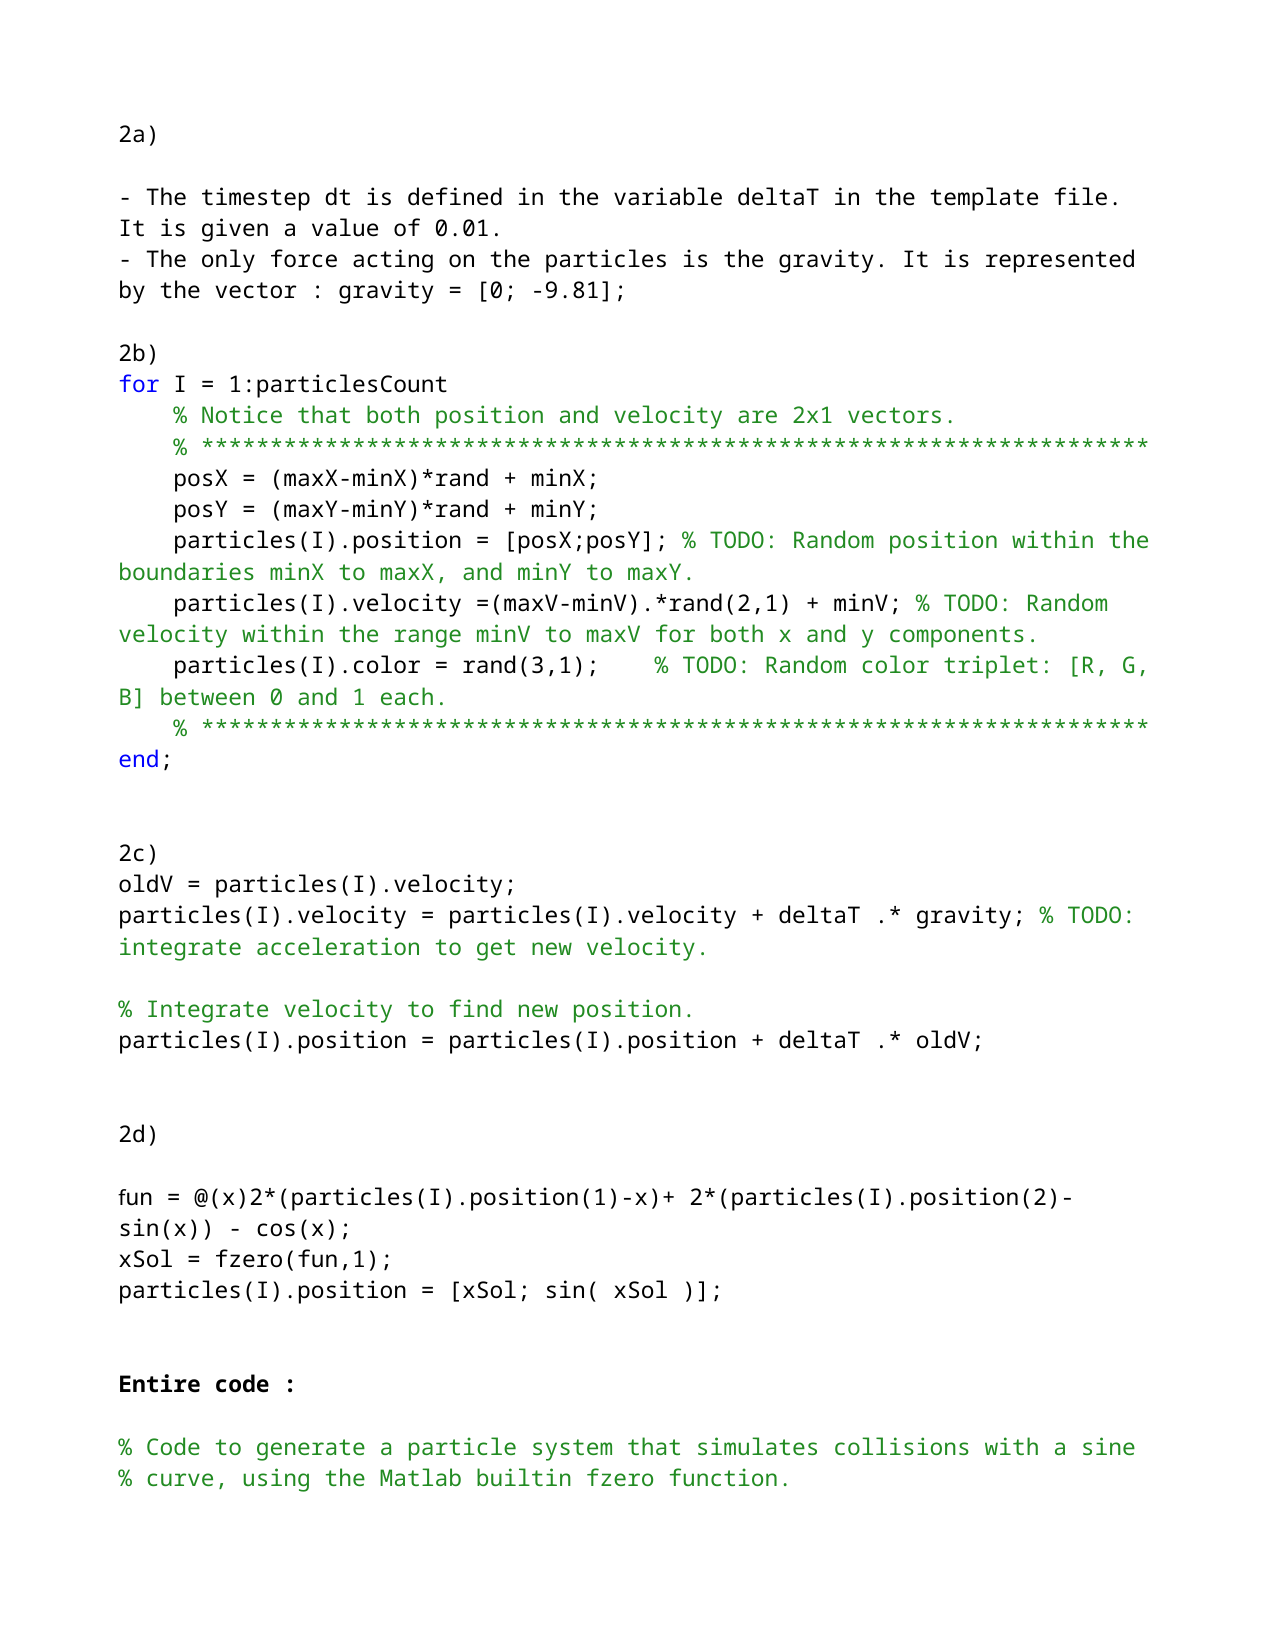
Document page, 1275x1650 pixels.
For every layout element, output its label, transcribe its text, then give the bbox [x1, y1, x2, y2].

text % curve, using the Matlab builtin fzero function. [118, 1462, 1157, 1493]
text particles(I).position = [posX;posY]; % TODO: Random position within the boundaries minX to maxX, and minY to maxY. [118, 524, 1157, 587]
text % ********************************************************************* [118, 431, 1157, 462]
text posX = (maxX-minX)*rand + minX; [118, 462, 1157, 493]
text xSol = fzero(fun,1); [118, 1243, 1157, 1274]
text posY = (maxY-minY)*rand + minY; [118, 493, 1157, 524]
text 2a) [118, 118, 1157, 149]
text 2b) [118, 337, 1157, 368]
text % Integrate velocity to find new position. [118, 993, 1157, 1024]
text 2c) [118, 837, 1157, 868]
text % Code to generate a particle system that simulates collisions with a sine [118, 1431, 1157, 1462]
text fun = @(x)2*(particles(I).position(1)-x)+ 2*(particles(I).position(2)-sin(x)) - cos(x); [118, 1181, 1157, 1243]
text particles(I).color = rand(3,1); % TODO: Random color triplet: [R, G, B] between 0 and 1 each. [118, 649, 1157, 712]
text % ********************************************************************* [118, 712, 1157, 743]
text particles(I).velocity =(maxV-minV).*rand(2,1) + minV; % TODO: Random velocity within the range minV to maxV for both x and y components. [118, 587, 1157, 649]
text % Notice that both position and velocity are 2x1 vectors. [118, 399, 1157, 431]
text particles(I).position = particles(I).position + deltaT .* oldV; [118, 1024, 1157, 1056]
text - The only force acting on the particles is the gravity. It is represented by the vector : gravity = [0; -9.81]; [118, 243, 1157, 306]
text - The timestep dt is defined in the variable deltaT in the template file. It is given a value of 0.01. [118, 181, 1157, 243]
text end; [118, 743, 1157, 774]
text particles(I).velocity = particles(I).velocity + deltaT .* gravity; % TODO: integrate acceleration to get new velocity. [118, 899, 1157, 962]
text 2d) [118, 1118, 1157, 1149]
text oldV = particles(I).velocity; [118, 868, 1157, 899]
text Entire code : [118, 1368, 1157, 1399]
text for I = 1:particlesCount [118, 368, 1157, 399]
text particles(I).position = [xSol; sin( xSol )]; [118, 1274, 1157, 1306]
